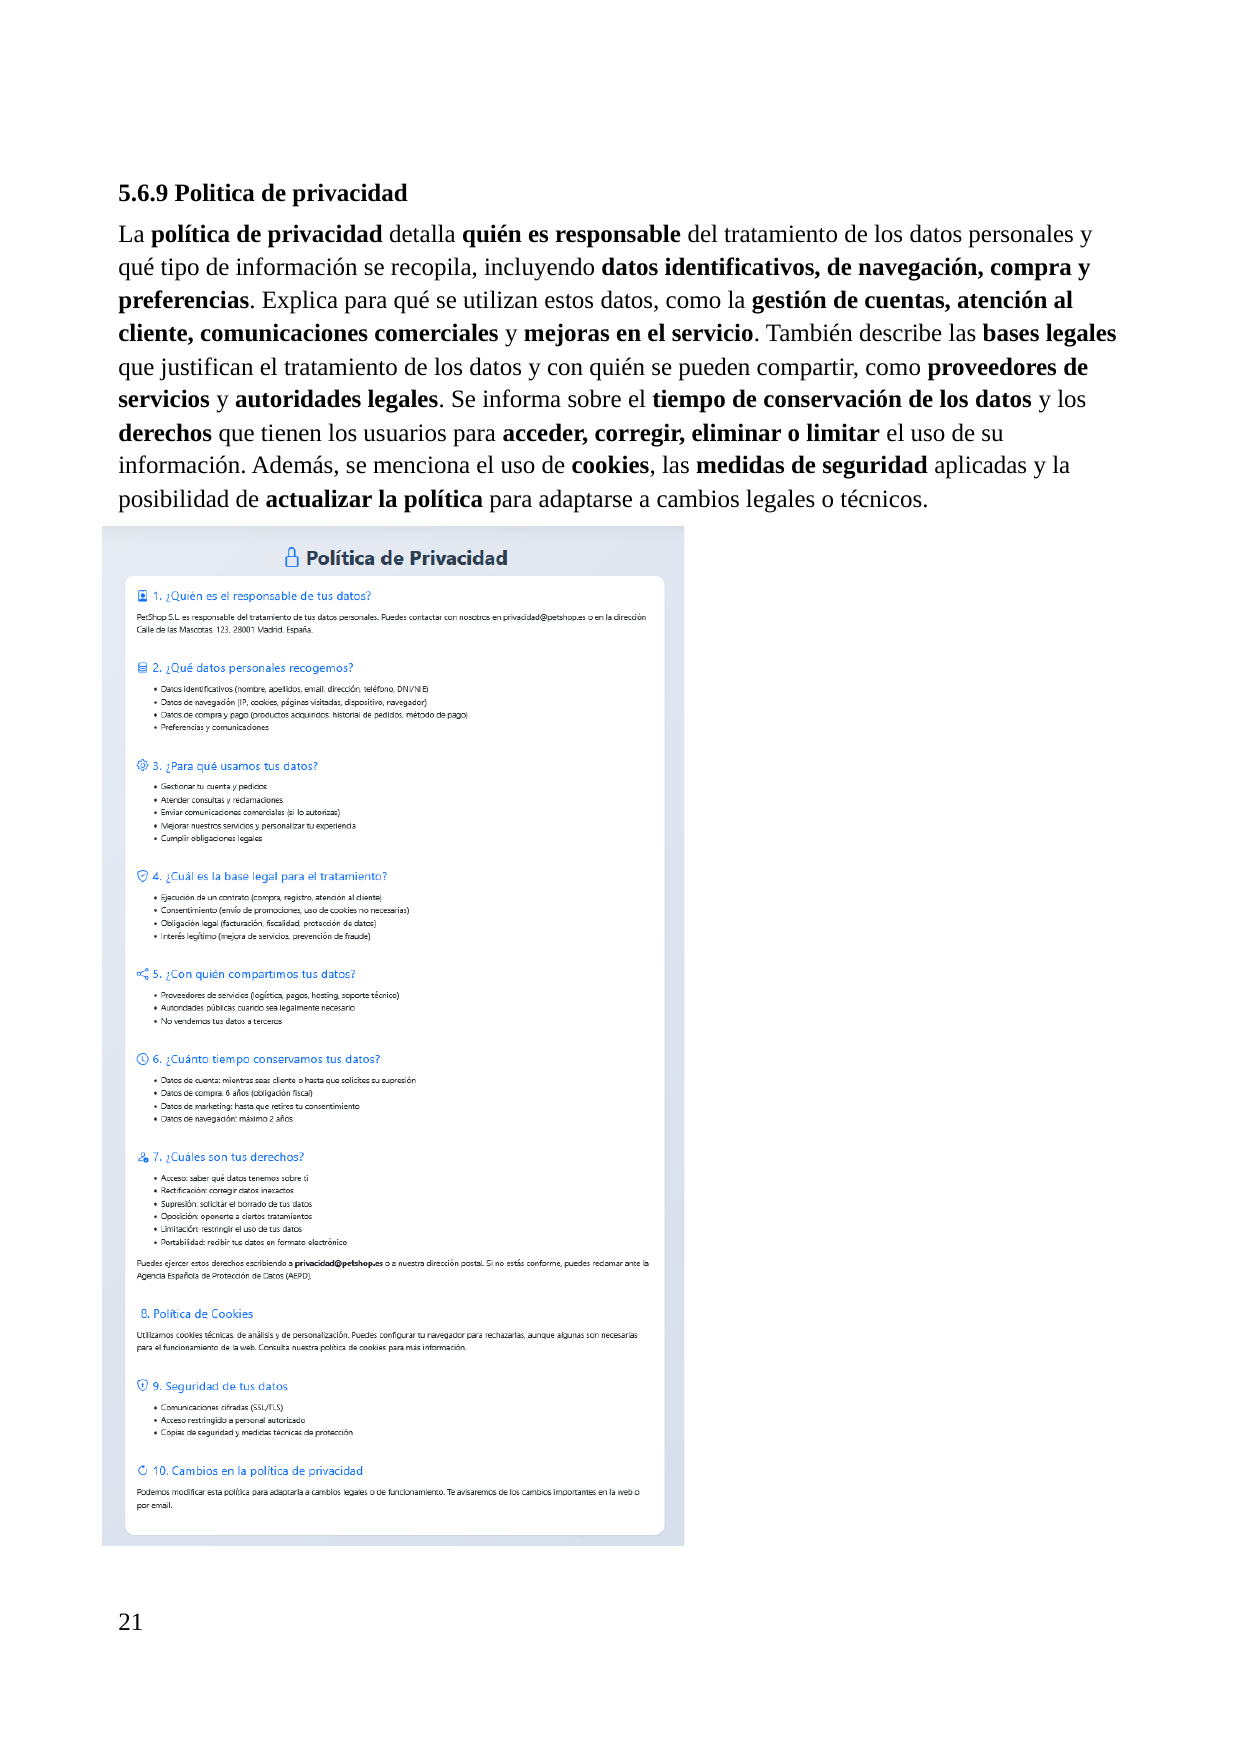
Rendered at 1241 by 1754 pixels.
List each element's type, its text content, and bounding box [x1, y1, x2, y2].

subtitle 5.6.9 Politica de privacidad [118, 178, 1122, 207]
picture [101, 526, 685, 1546]
text La política de privacidad detalla quién es responsable del tratamiento de los datos personales y qué tipo de información se recopila, incluyendo datos identificativos, de navegación, compra y preferencias. Explica para qué se utilizan estos datos, como la gestión de cuentas, atención al cliente, comunicaciones comerciales y mejoras en el servicio. También describe las bases legales que justifican el tratamiento de los datos y con quién se pueden compartir, como proveedores de servicios y autoridades legales. Se informa sobre el tiempo de conservación de los datos y los derechos que tienen los usuarios para acceder, corregir, eliminar o limitar el uso de su información. Además, se menciona el uso de cookies, las medidas de seguridad aplicadas y la posibilidad de actualizar la política para adaptarse a cambios legales o técnicos. [118, 219, 1122, 512]
